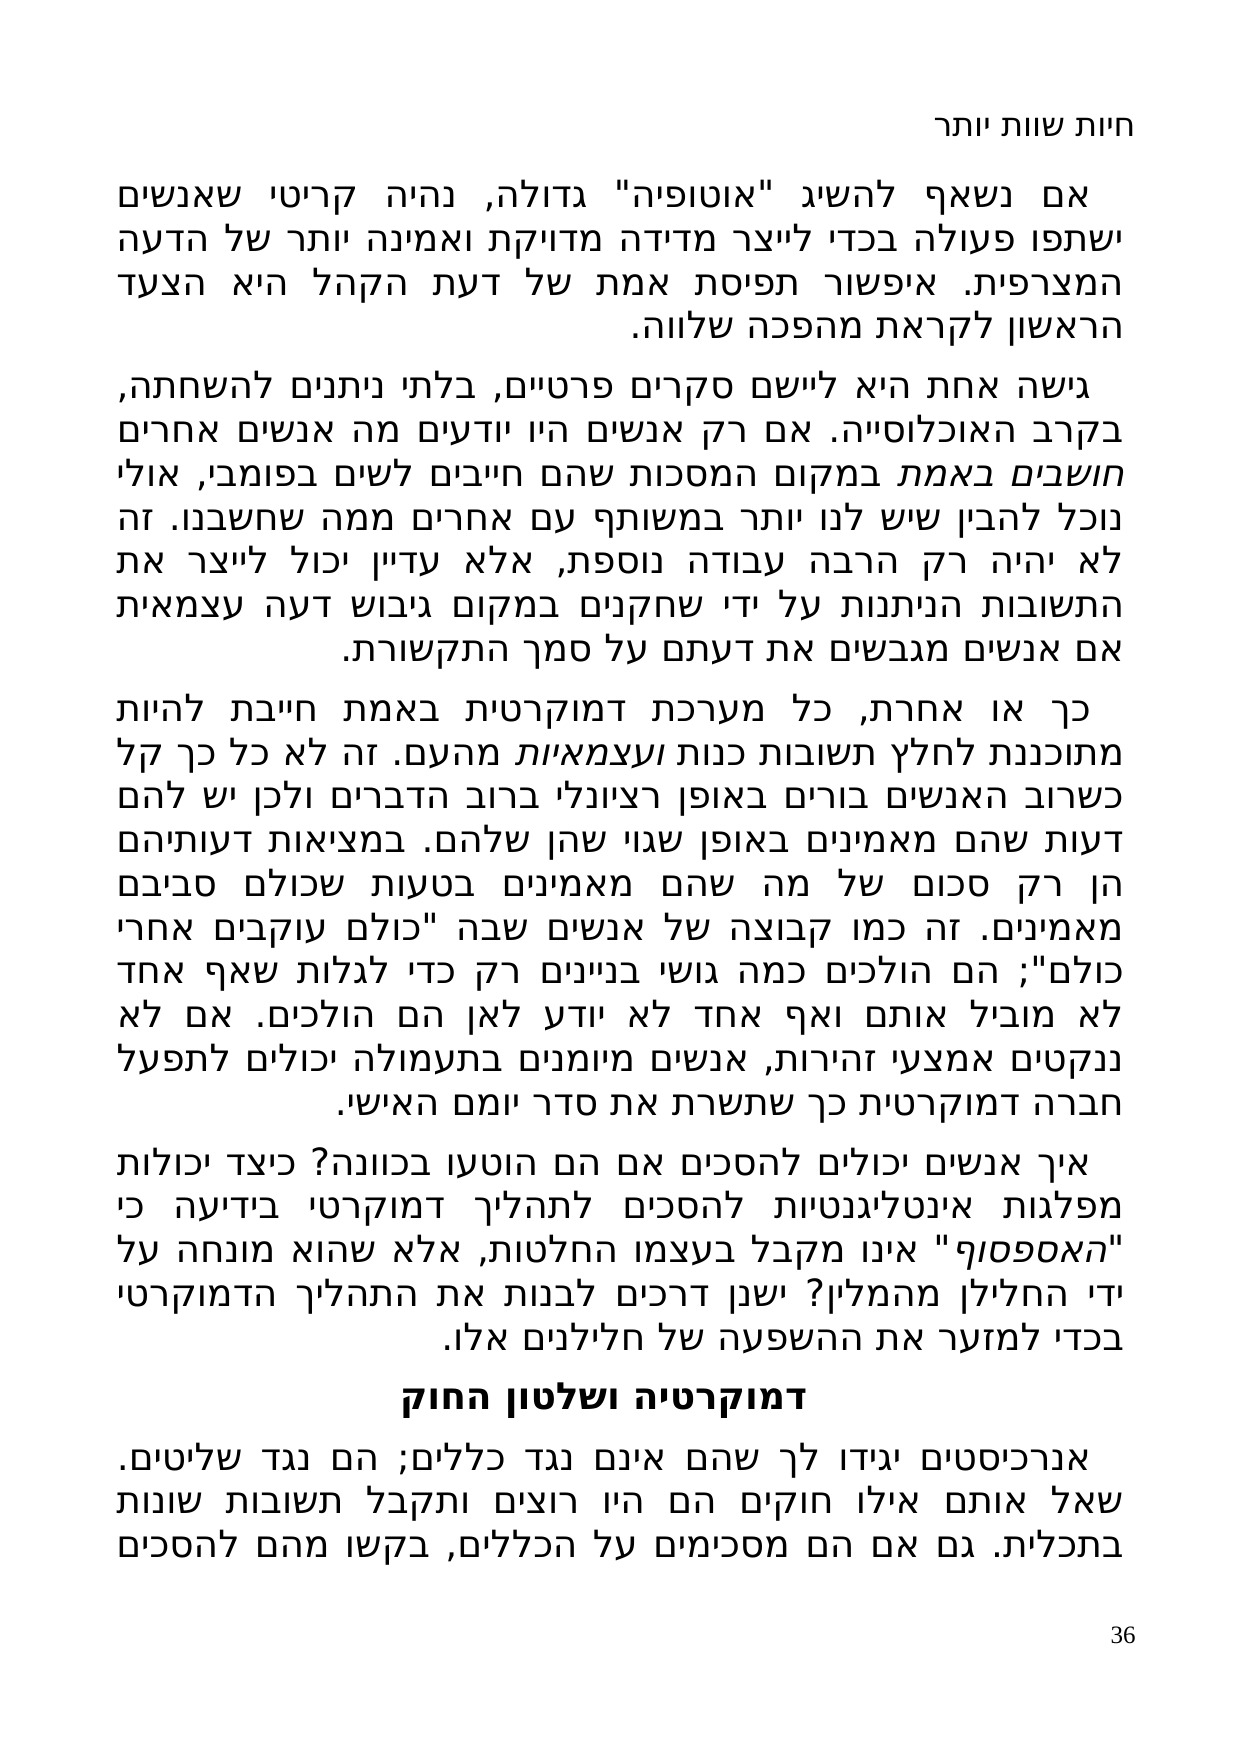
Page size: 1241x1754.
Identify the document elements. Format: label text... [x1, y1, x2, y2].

text אם נשאף להשיג "אוטופיה" גדולה, נהיה קריטי שאנשים ישתפו פעולה בכדי לייצר מדידה מדויקת ואמינה יותר של הדעה המצרפית. איפשור תפיסת אמת של דעת הקהל היא הצעד הראשון לקראת מהפכה שלווה. [116, 172, 1124, 347]
subtitle דמוקרטיה ושלטון החוק [116, 1375, 1124, 1419]
text אנרכיסטים יגידו לך שהם אינם נגד כללים; הם נגד שליטים. שאל אותם אילו חוקים הם היו רוצים ותקבל תשובות שונות בתכלית. גם אם הם מסכימים על הכללים, בקשו מהם להסכים [116, 1435, 1124, 1566]
text כך או אחרת, כל מערכת דמוקרטית באמת חייבת להיות מתוכננת לחלץ תשובות כנות ועצמאיות מהעם. זה לא כל כך קל כשרוב האנשים בורים באופן רציונלי ברוב הדברים ולכן יש להם דעות שהם מאמינים באופן שגוי שהן שלהם. במציאות דעותיהם הן רק סכום של מה שהם מאמינים בטעות שכולם סביבם מאמינים. זה כמו קבוצה של אנשים שבה "כולם עוקבים אחרי כולם"; הם הולכים כמה גושי בניינים רק כדי לגלות שאף אחד לא מוביל אותם ואף אחד לא יודע לאן הם הולכים. אם לא ננקטים אמצעי זהירות, אנשים מיומנים בתעמולה יכולים לתפעל חברה דמוקרטית כך שתשרת את סדר יומם האישי. [116, 686, 1124, 1124]
text איך אנשים יכולים להסכים אם הם הוטעו בכוונה? כיצד יכולות מפלגות אינטליגנטיות להסכים לתהליך דמוקרטי בידיעה כי "האספסוף" אינו מקבל בעצמו החלטות, אלא שהוא מונחה על ידי החלילן מהמלין? ישנן דרכים לבנות את התהליך הדמוקרטי בכדי למזער את ההשפעה של חלילנים אלו. [116, 1140, 1124, 1359]
text גישה אחת היא ליישם סקרים פרטיים, בלתי ניתנים להשחתה, בקרב האוכלוסייה. אם רק אנשים היו יודעים מה אנשים אחרים חושבים באמת במקום המסכות שהם חייבים לשים בפומבי, אולי נוכל להבין שיש לנו יותר במשותף עם אחרים ממה שחשבנו. זה לא יהיה רק הרבה עבודה נוספת, אלא עדיין יכול לייצר את התשובות הניתנות על ידי שחקנים במקום גיבוש דעה עצמאית אם אנשים מגבשים את דעתם על סמך התקשורת. [116, 364, 1124, 670]
